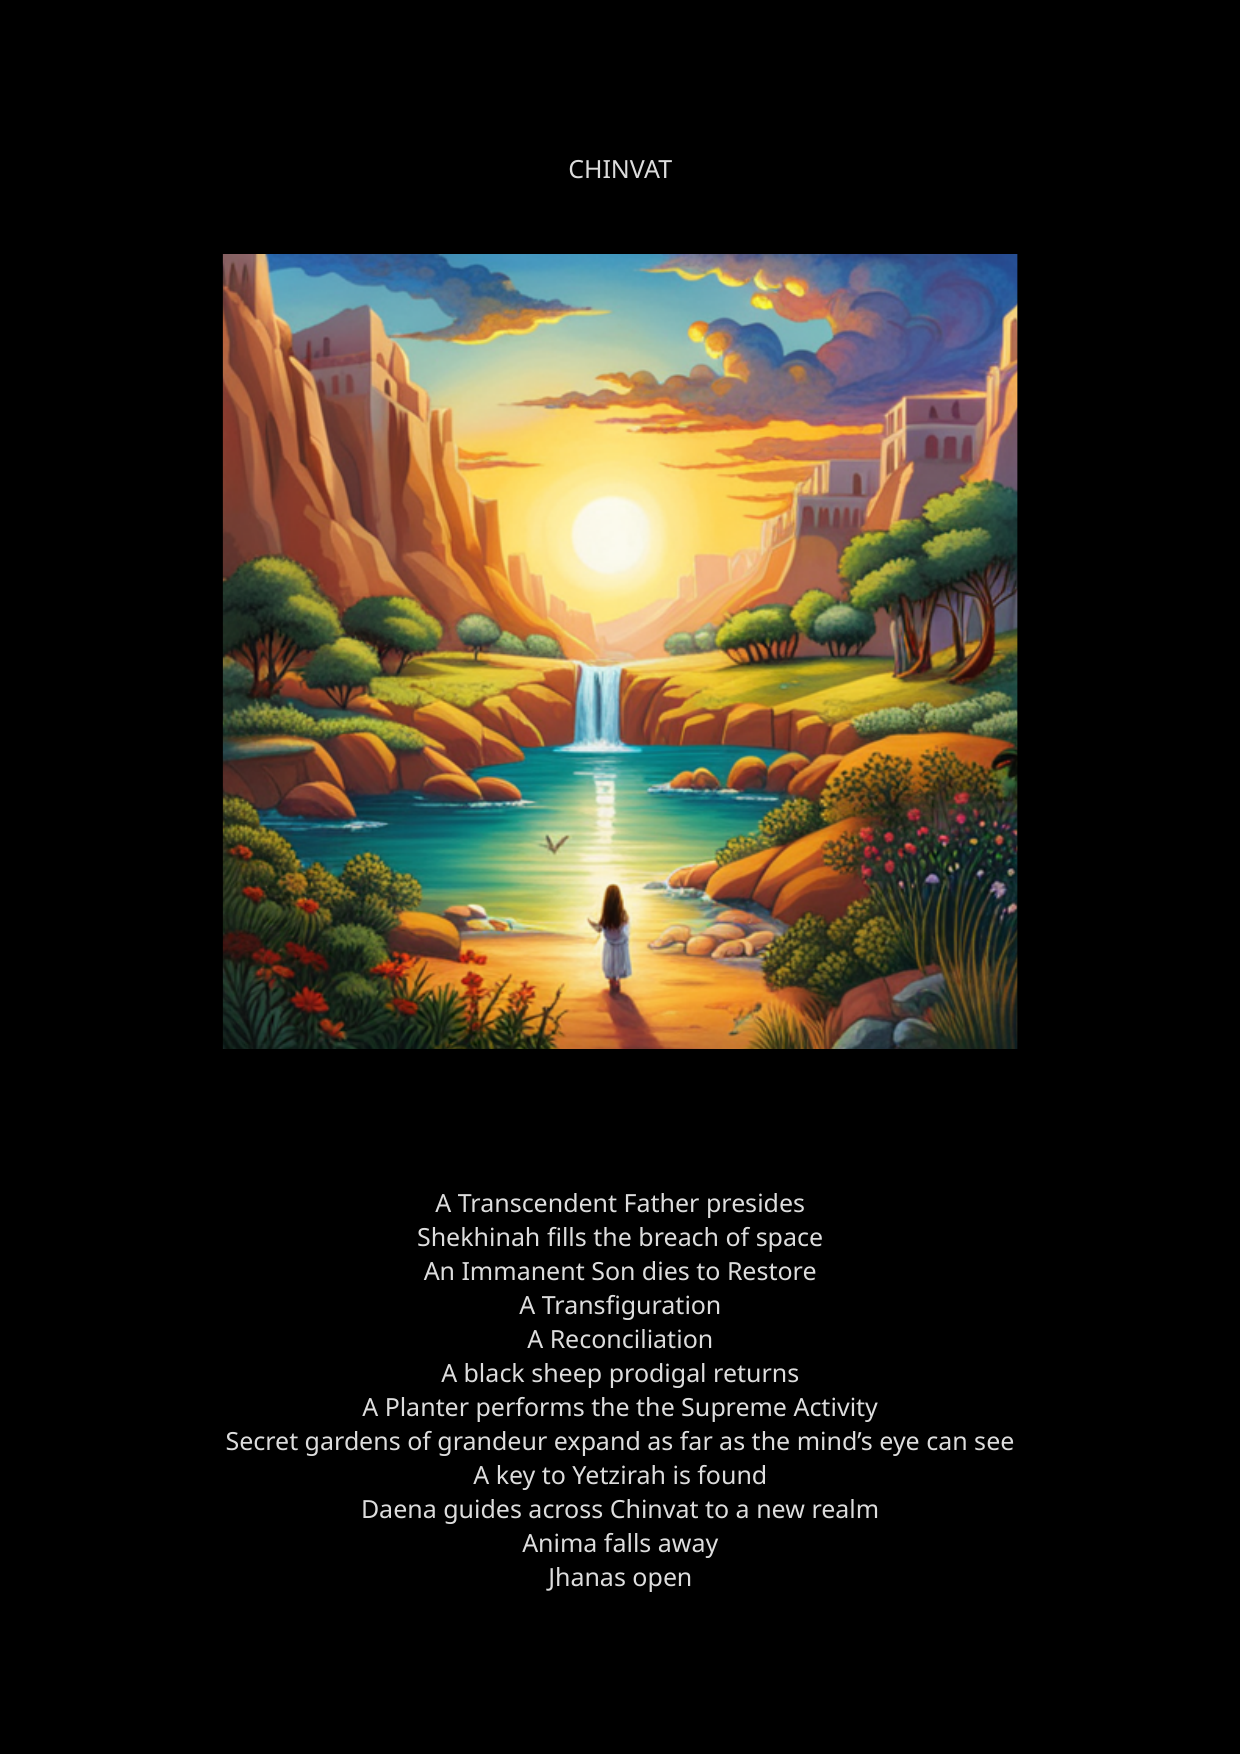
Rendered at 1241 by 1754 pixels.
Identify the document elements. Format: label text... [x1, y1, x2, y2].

text An Immanent Son dies to Restore [118, 1253, 1122, 1287]
text A Transfiguration [118, 1287, 1122, 1321]
text CHINVAT [118, 152, 1122, 186]
text A Planter performs the the Supreme Activity [118, 1389, 1122, 1424]
text Anima falls away [118, 1526, 1122, 1560]
text A black sheep prodigal returns [118, 1356, 1122, 1389]
text Shekhinah fills the breach of space [118, 1219, 1122, 1253]
text Daena guides across Chinvat to a new realm [118, 1492, 1122, 1526]
picture [222, 254, 1018, 1049]
text Jhanas open [118, 1560, 1122, 1594]
text A Transcendent Father presides [118, 1185, 1122, 1219]
text Secret gardens of grandeur expand as far as the mind’s eye can see [118, 1424, 1122, 1458]
text A Reconciliation [118, 1321, 1122, 1356]
text A key to Yetzirah is found [118, 1458, 1122, 1492]
